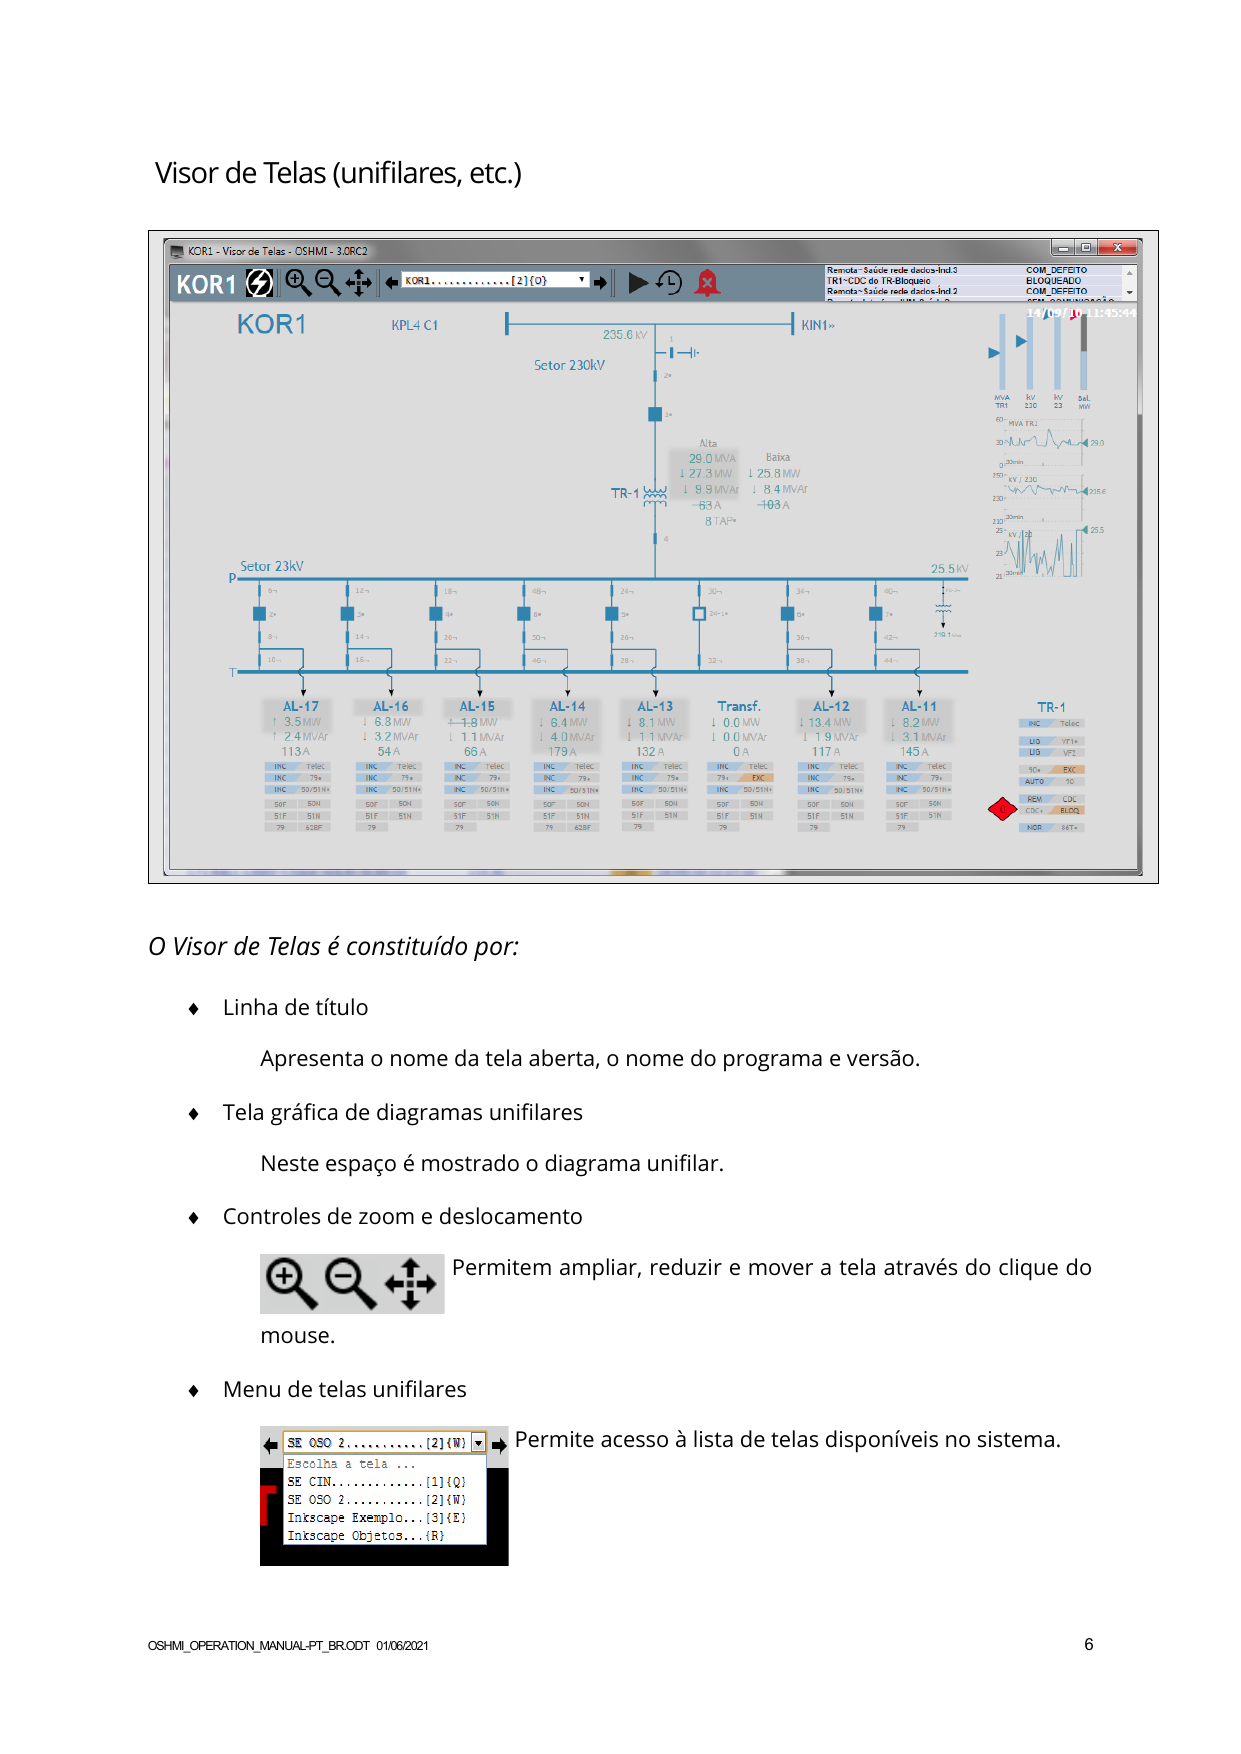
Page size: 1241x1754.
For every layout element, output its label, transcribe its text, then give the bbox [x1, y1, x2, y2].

text Permitem ampliar, reduzir e mover a tela através do clique do mouse. [260, 1252, 1093, 1350]
text Apresenta o nome da tela aberta, o nome do programa e versão. [260, 1043, 1093, 1073]
picture [260, 1254, 445, 1314]
picture [163, 238, 1143, 876]
subtitle Menu de telas unifilares [185, 1374, 1093, 1403]
text Permite acesso à lista de telas disponíveis no sistema. [260, 1424, 1093, 1565]
subtitle Visor de Telas (unifilares, etc.) [149, 146, 1093, 211]
subtitle Controles de zoom e deslocamento [185, 1201, 1093, 1231]
text Neste espaço é mostrado o diagrama unifilar. [260, 1148, 1093, 1177]
subtitle O Visor de Telas é constituído por: [148, 928, 1093, 962]
picture [260, 1426, 509, 1566]
subtitle Linha de título [185, 992, 1093, 1022]
subtitle Tela gráfica de diagramas unifilares [185, 1097, 1093, 1127]
